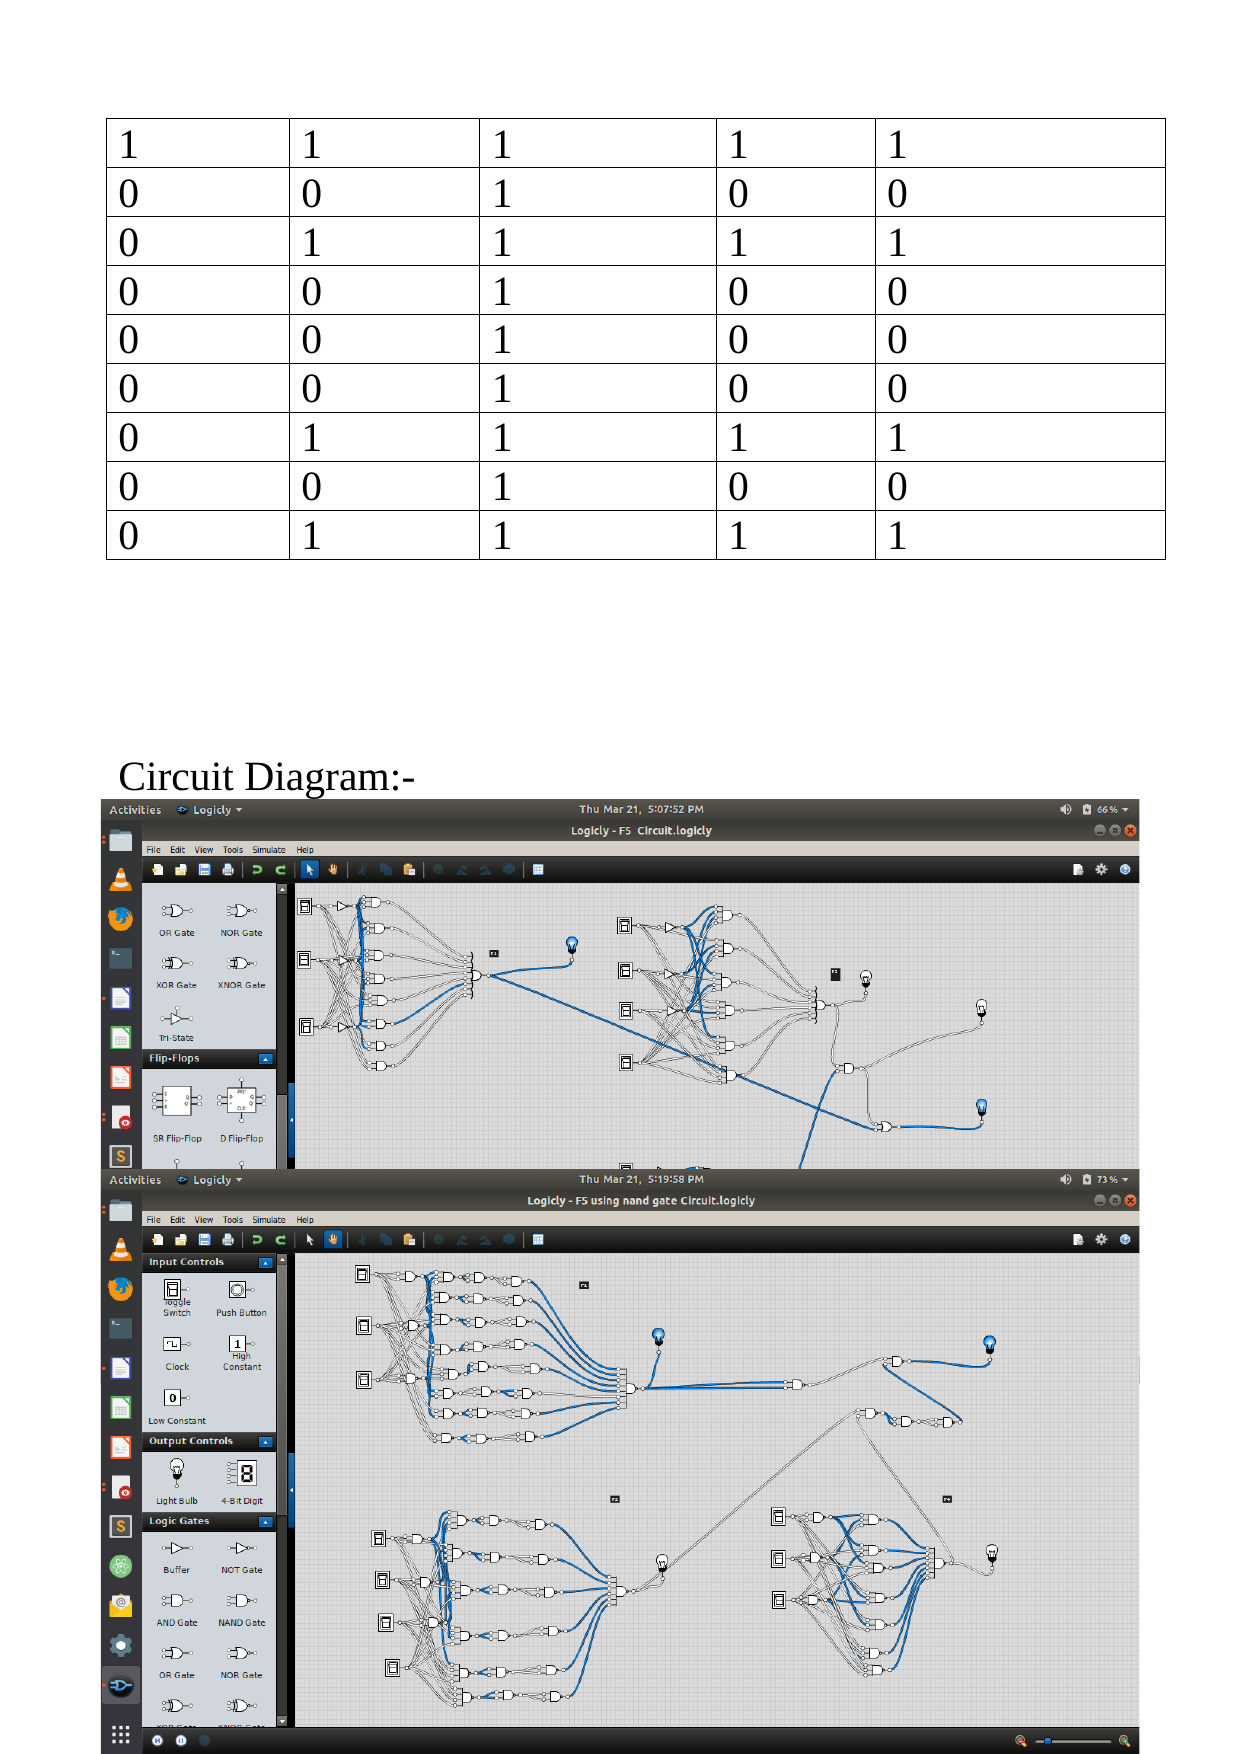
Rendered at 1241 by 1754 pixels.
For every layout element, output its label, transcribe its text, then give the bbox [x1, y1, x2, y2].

table_cell 1 [876, 119, 1165, 167]
table_cell 0 [290, 364, 479, 412]
table_cell 0 [717, 462, 875, 510]
table_cell 0 [876, 364, 1165, 412]
table_cell 1 [876, 413, 1165, 461]
table_cell 1 [480, 364, 716, 412]
table_cell 1 [717, 217, 875, 265]
table_cell 1 [717, 511, 875, 559]
text Circuit Diagram:- [118, 751, 1122, 799]
table_cell 1 [876, 511, 1165, 559]
table_cell 1 [876, 217, 1165, 265]
table_cell 1 [480, 413, 716, 461]
table_cell 1 [290, 119, 479, 167]
table_cell 0 [107, 315, 289, 363]
table_cell 0 [876, 168, 1165, 216]
table_cell 1 [717, 413, 875, 461]
table_cell 0 [107, 168, 289, 216]
table_cell 0 [290, 462, 479, 510]
table_cell 0 [107, 364, 289, 412]
table_cell 0 [876, 462, 1165, 510]
table_cell 1 [480, 511, 716, 559]
table_cell 0 [717, 364, 875, 412]
table_cell 1 [717, 119, 875, 167]
table_cell 0 [107, 217, 289, 265]
table_cell 1 [107, 119, 289, 167]
picture [100, 799, 1140, 1754]
table_cell 1 [480, 168, 716, 216]
table_cell 0 [717, 168, 875, 216]
table_cell 0 [876, 315, 1165, 363]
table_cell 0 [107, 266, 289, 314]
table_cell 1 [480, 119, 716, 167]
table_cell 0 [107, 462, 289, 510]
table_cell 1 [480, 315, 716, 363]
table_cell 0 [717, 266, 875, 314]
table_cell 1 [290, 217, 479, 265]
table_cell 1 [480, 217, 716, 265]
table_cell 0 [107, 511, 289, 559]
table_cell 0 [717, 315, 875, 363]
table_cell 0 [876, 266, 1165, 314]
table_cell 1 [480, 266, 716, 314]
table_cell 0 [290, 315, 479, 363]
table_cell 1 [480, 462, 716, 510]
table_cell 1 [290, 511, 479, 559]
table_cell 0 [107, 413, 289, 461]
table_cell 0 [290, 266, 479, 314]
table_cell 0 [290, 168, 479, 216]
table_cell 1 [290, 413, 479, 461]
